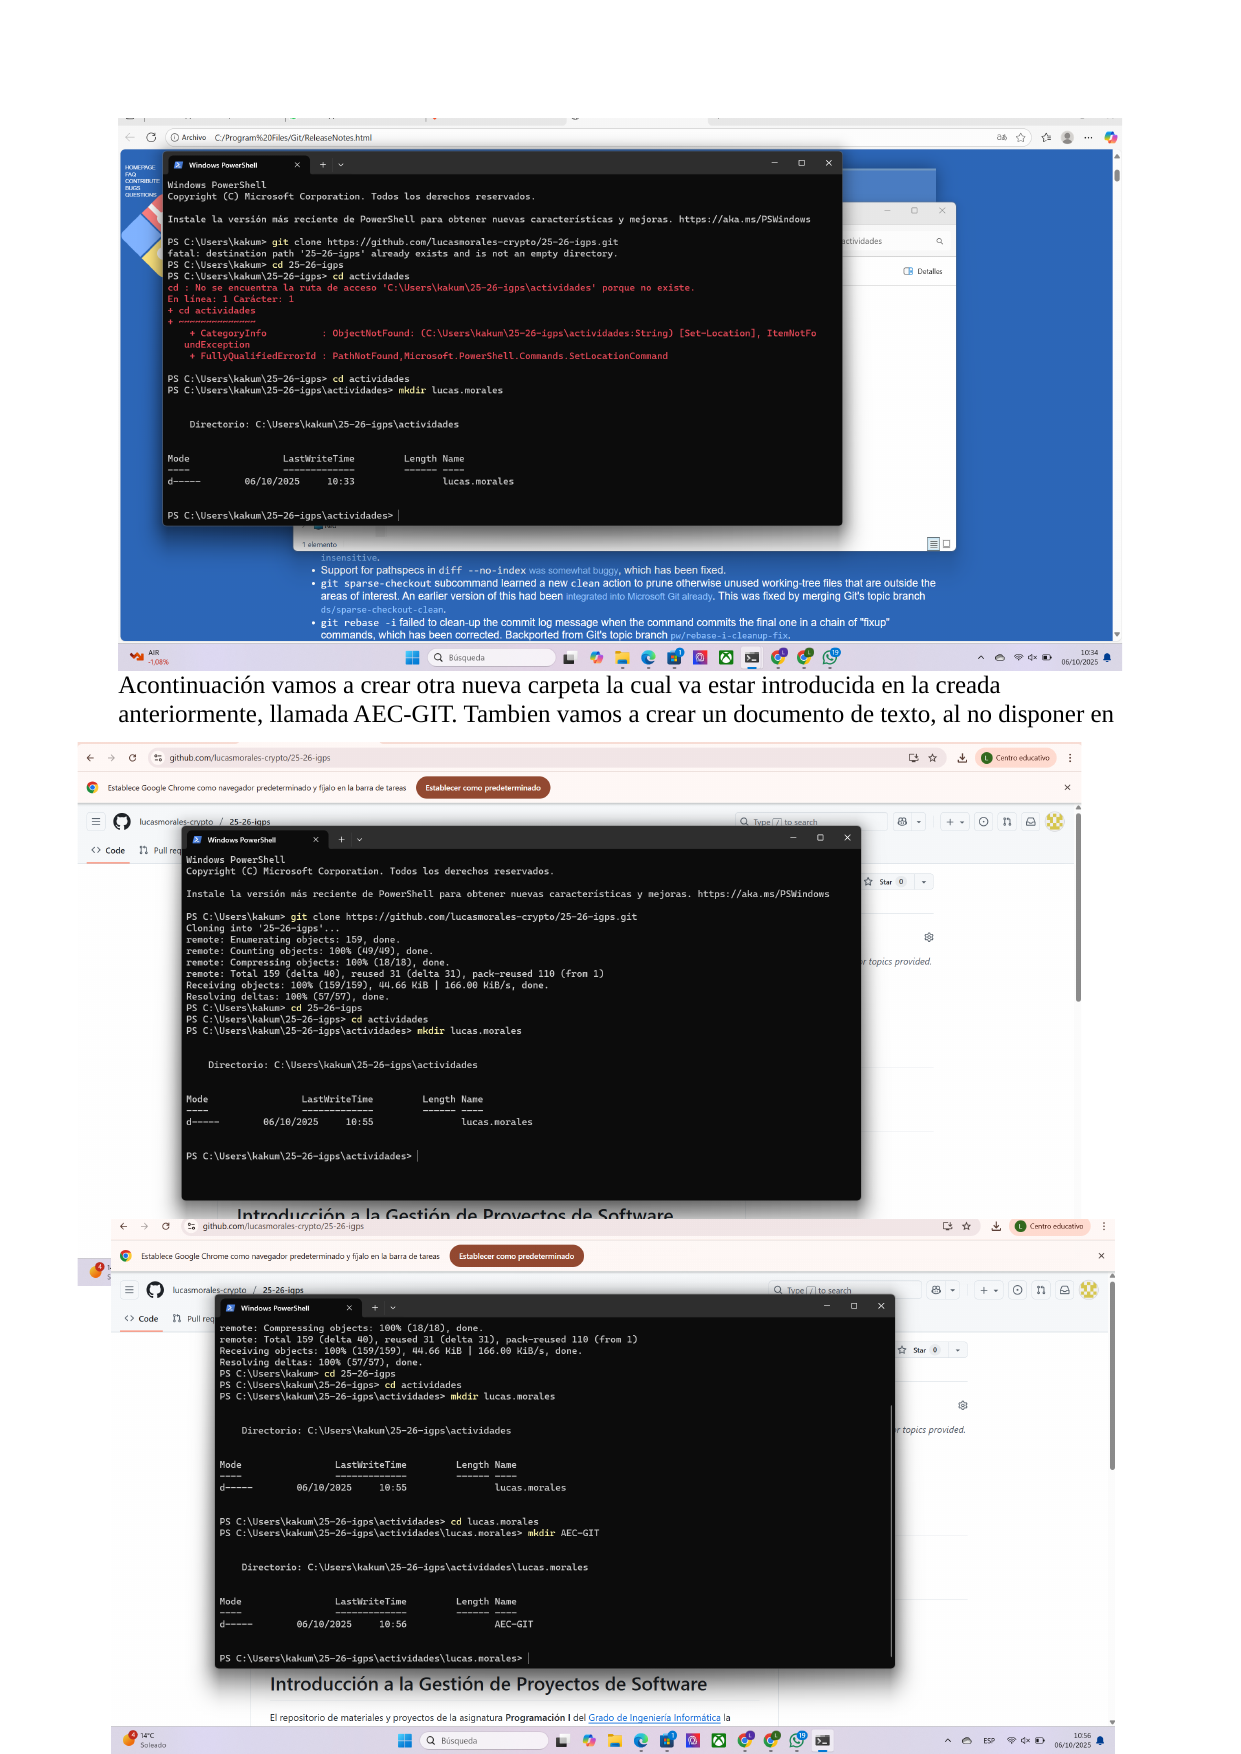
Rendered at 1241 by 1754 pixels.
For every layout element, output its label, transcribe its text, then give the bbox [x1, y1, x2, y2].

text Acontinuación vamos a crear otra nueva carpeta la cual va estar introducida en la creada anteriormente, llamada AEC-GIT. Tambien vamos a crear un documento de texto, al no disponer en [118, 671, 1122, 728]
picture [77, 742, 1115, 1754]
picture [118, 118, 1123, 671]
